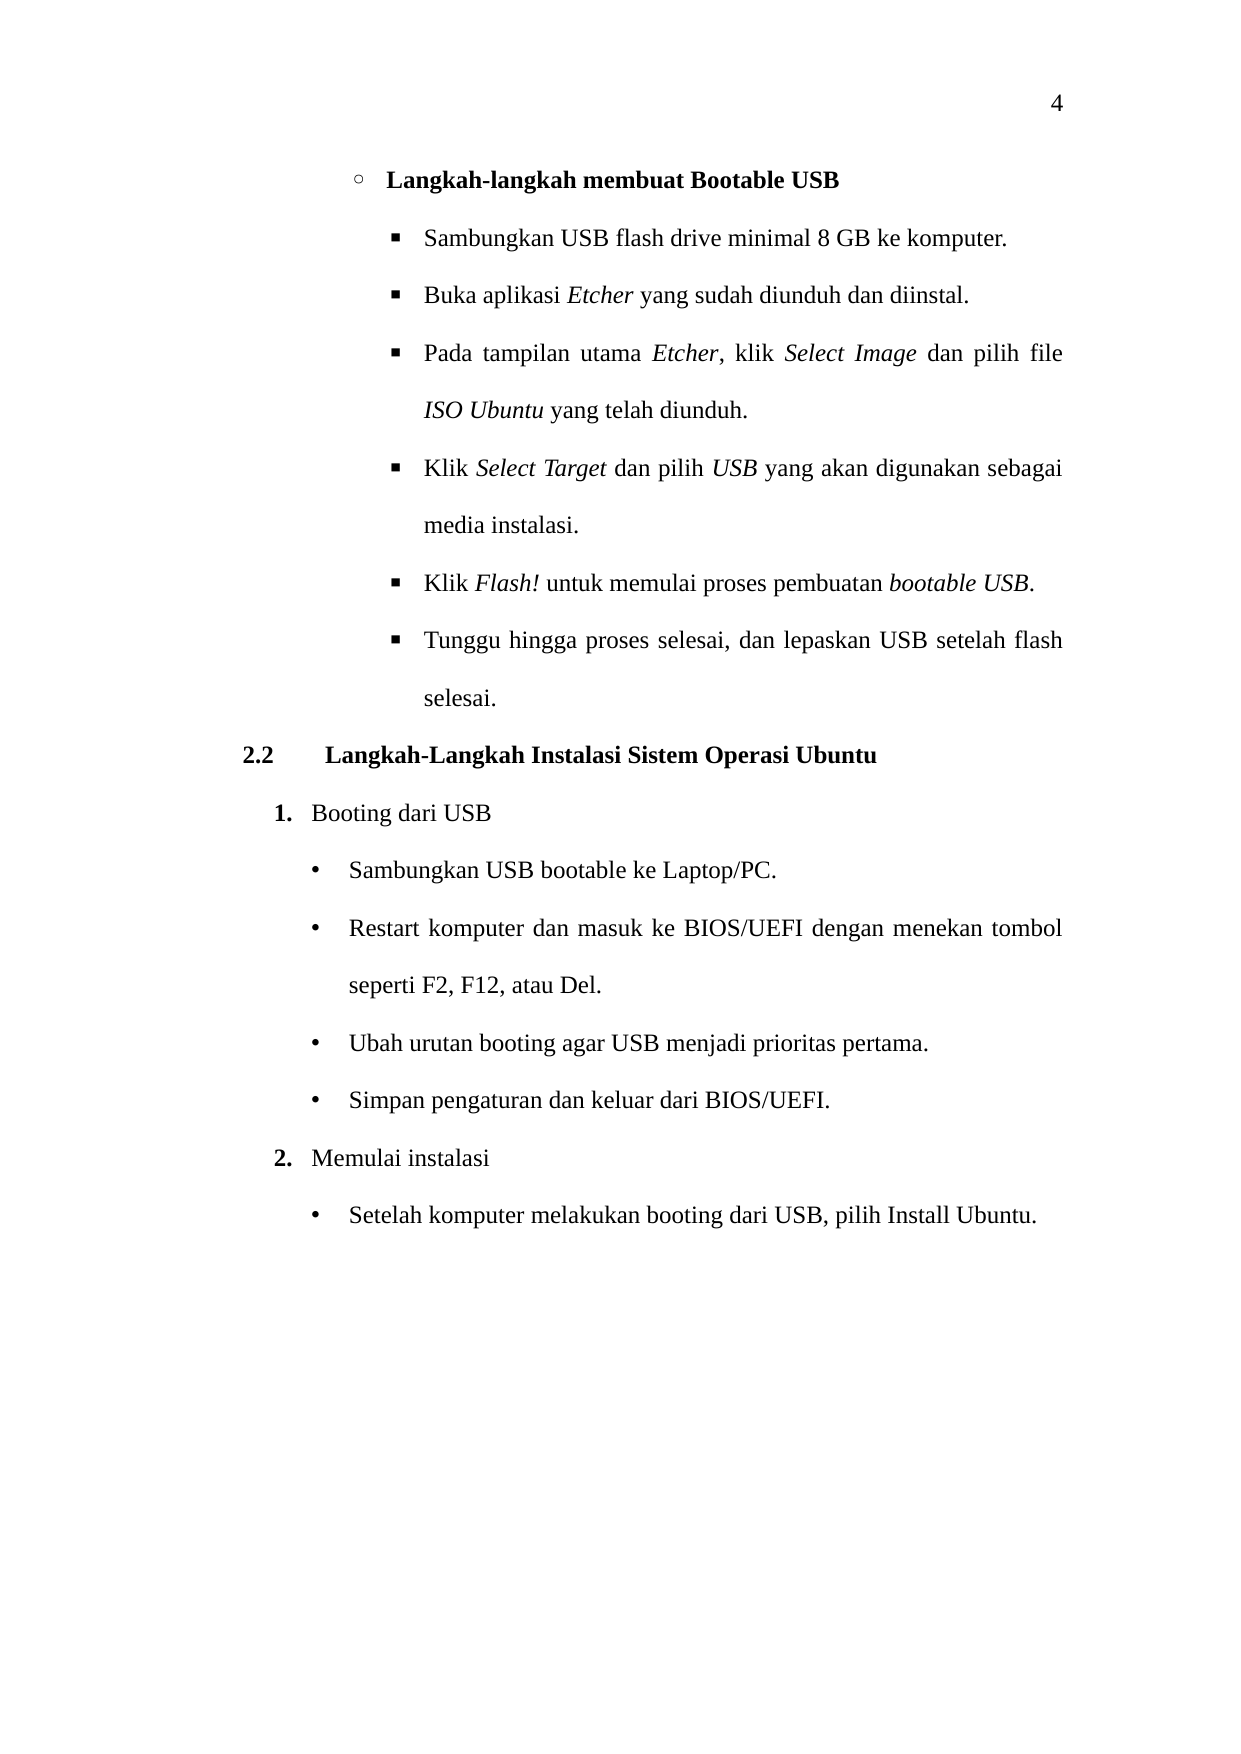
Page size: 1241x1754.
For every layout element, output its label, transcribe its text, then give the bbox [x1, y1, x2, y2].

list Buka aplikasi Etcher yang sudah diunduh dan diinstal. [386, 280, 1063, 309]
list Langkah-langkah membuat Bootable USB [349, 165, 1063, 194]
list Simpan pengaturan dan keluar dari BIOS/UEFI. [311, 1085, 1063, 1114]
list Restart komputer dan masuk ke BIOS/UEFI dengan menekan tombol seperti F2, F12, atau Del. [311, 913, 1063, 999]
list Booting dari USB [274, 798, 1063, 827]
list Tunggu hingga proses selesai, dan lepaskan USB setelah flash selesai. [386, 625, 1063, 712]
list Ubah urutan booting agar USB menjadi prioritas pertama. [311, 1028, 1063, 1057]
list Klik Select Target dan pilih USB yang akan digunakan sebagai media instalasi. [386, 453, 1063, 539]
list Memulai instalasi [274, 1143, 1063, 1172]
subtitle Langkah-Langkah Instalasi Sistem Operasi Ubuntu [236, 740, 1063, 769]
list Pada tampilan utama Etcher, klik Select Image dan pilih file ISO Ubuntu yang telah diunduh. [386, 338, 1063, 424]
list Klik Flash! untuk memulai proses pembuatan bootable USB. [386, 568, 1063, 597]
list Sambungkan USB flash drive minimal 8 GB ke komputer. [386, 223, 1063, 252]
list Setelah komputer melakukan booting dari USB, pilih Install Ubuntu. [311, 1200, 1063, 1229]
list Sambungkan USB bootable ke Laptop/PC. [311, 855, 1063, 884]
